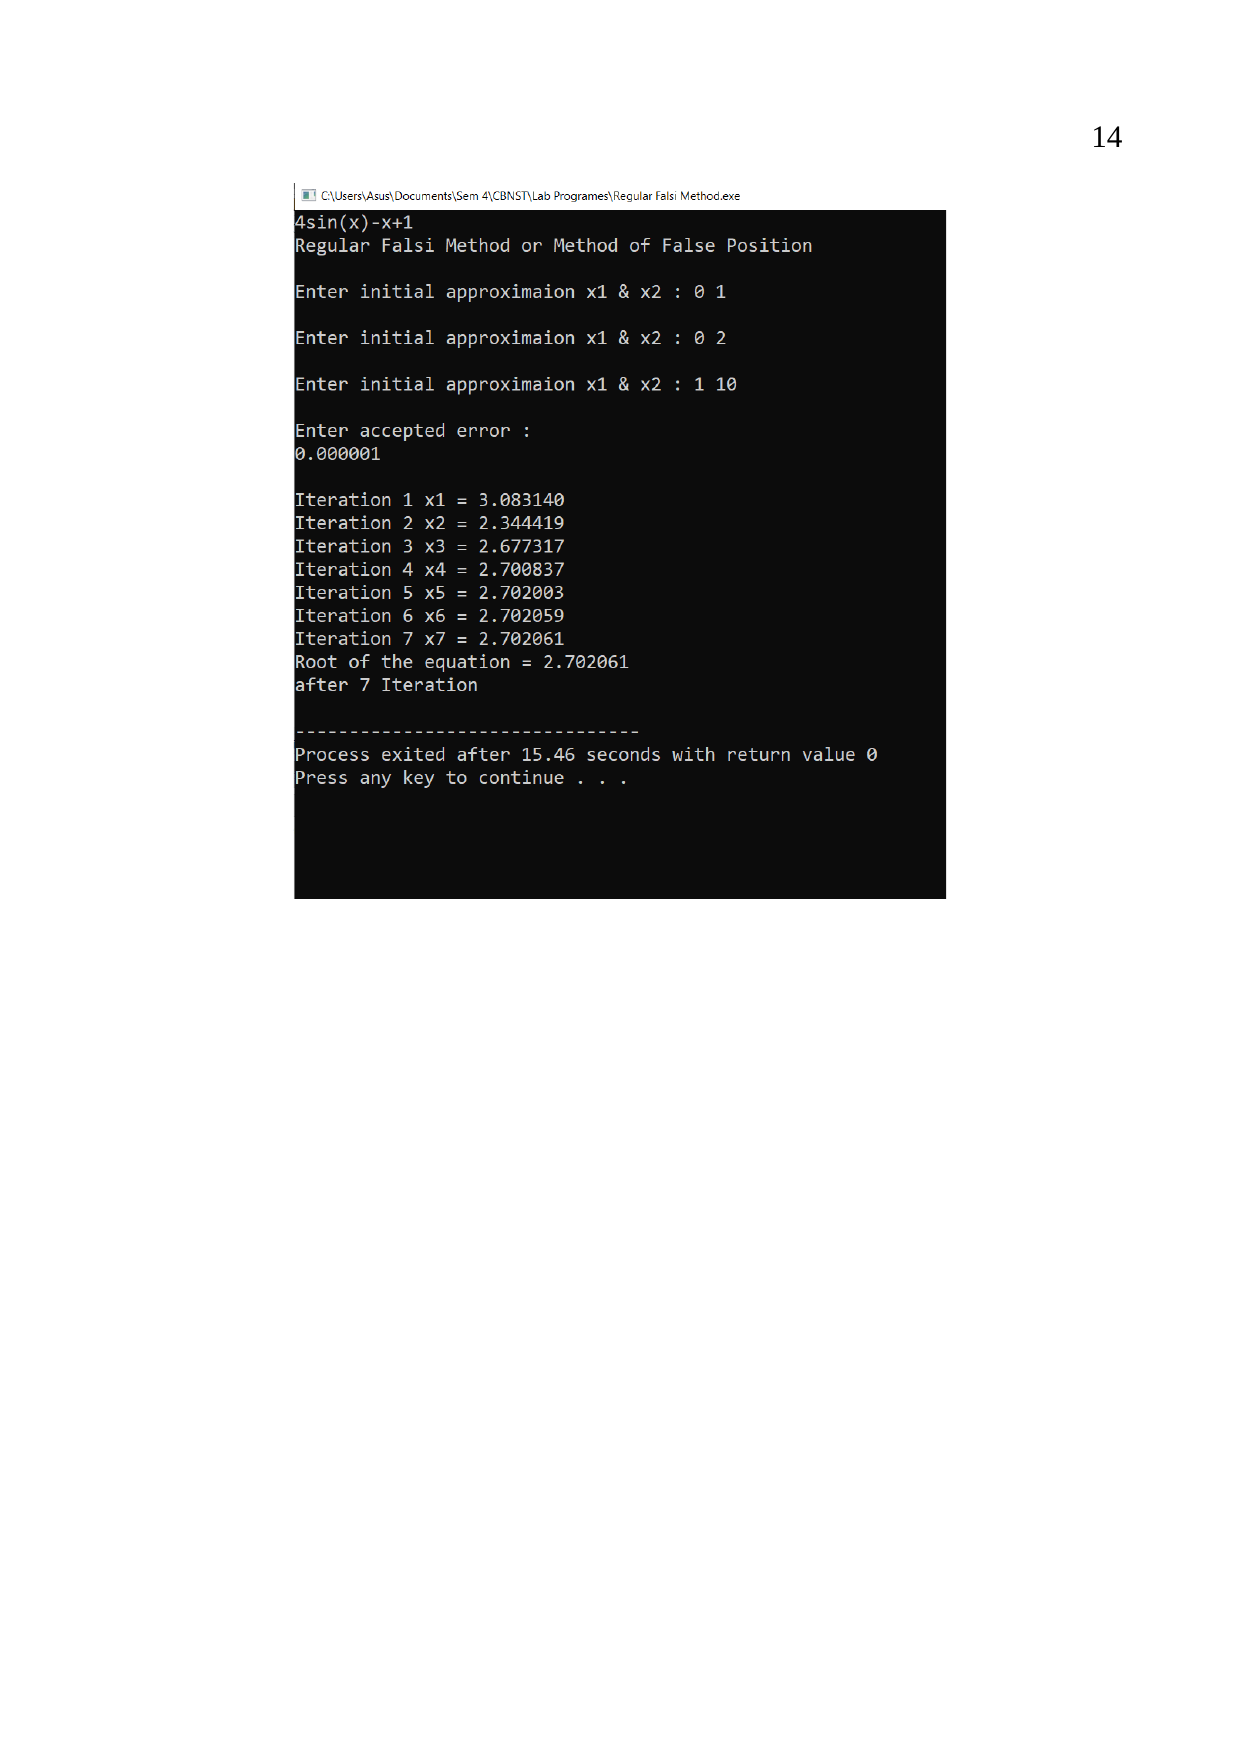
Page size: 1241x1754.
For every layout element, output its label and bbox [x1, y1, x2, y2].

picture [293, 183, 378, 899]
